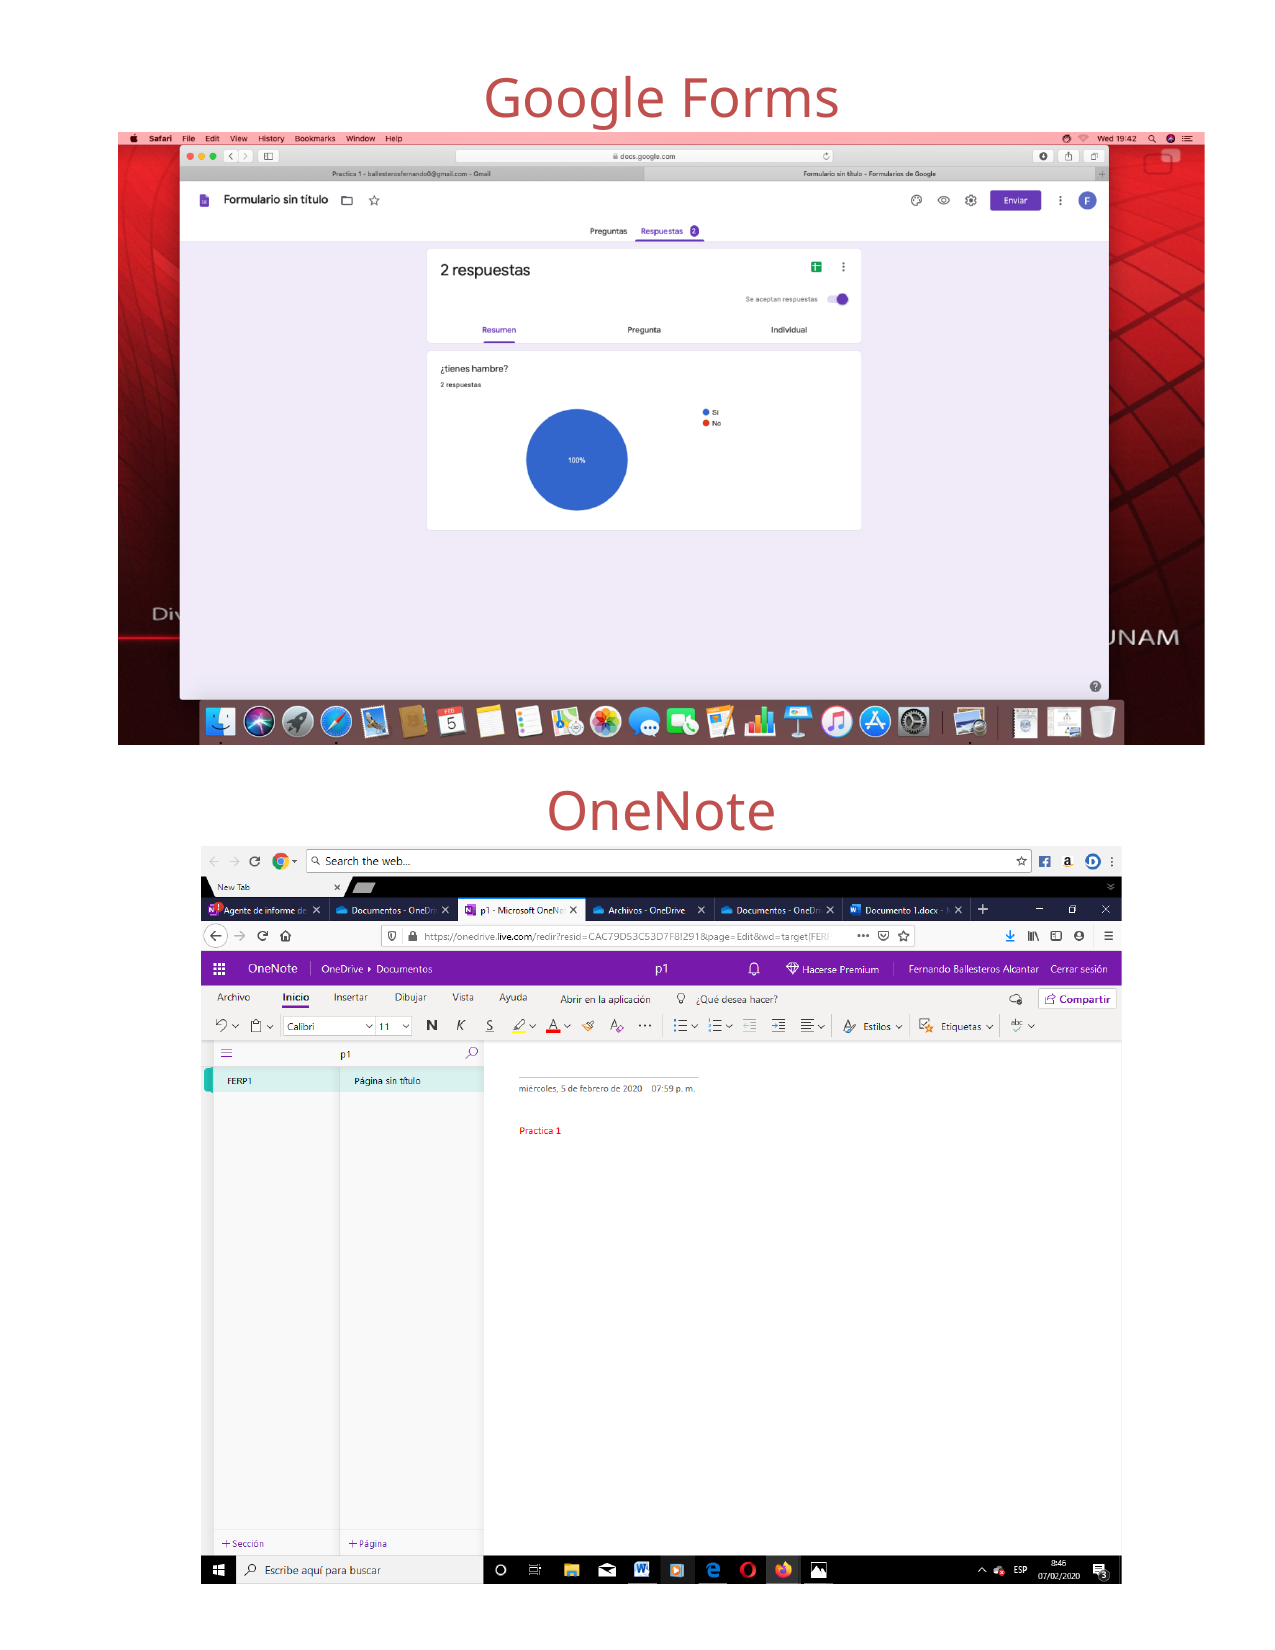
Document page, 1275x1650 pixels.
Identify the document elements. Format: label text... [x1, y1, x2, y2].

text Google Forms [118, 59, 1205, 132]
text OneNote [118, 773, 1205, 847]
